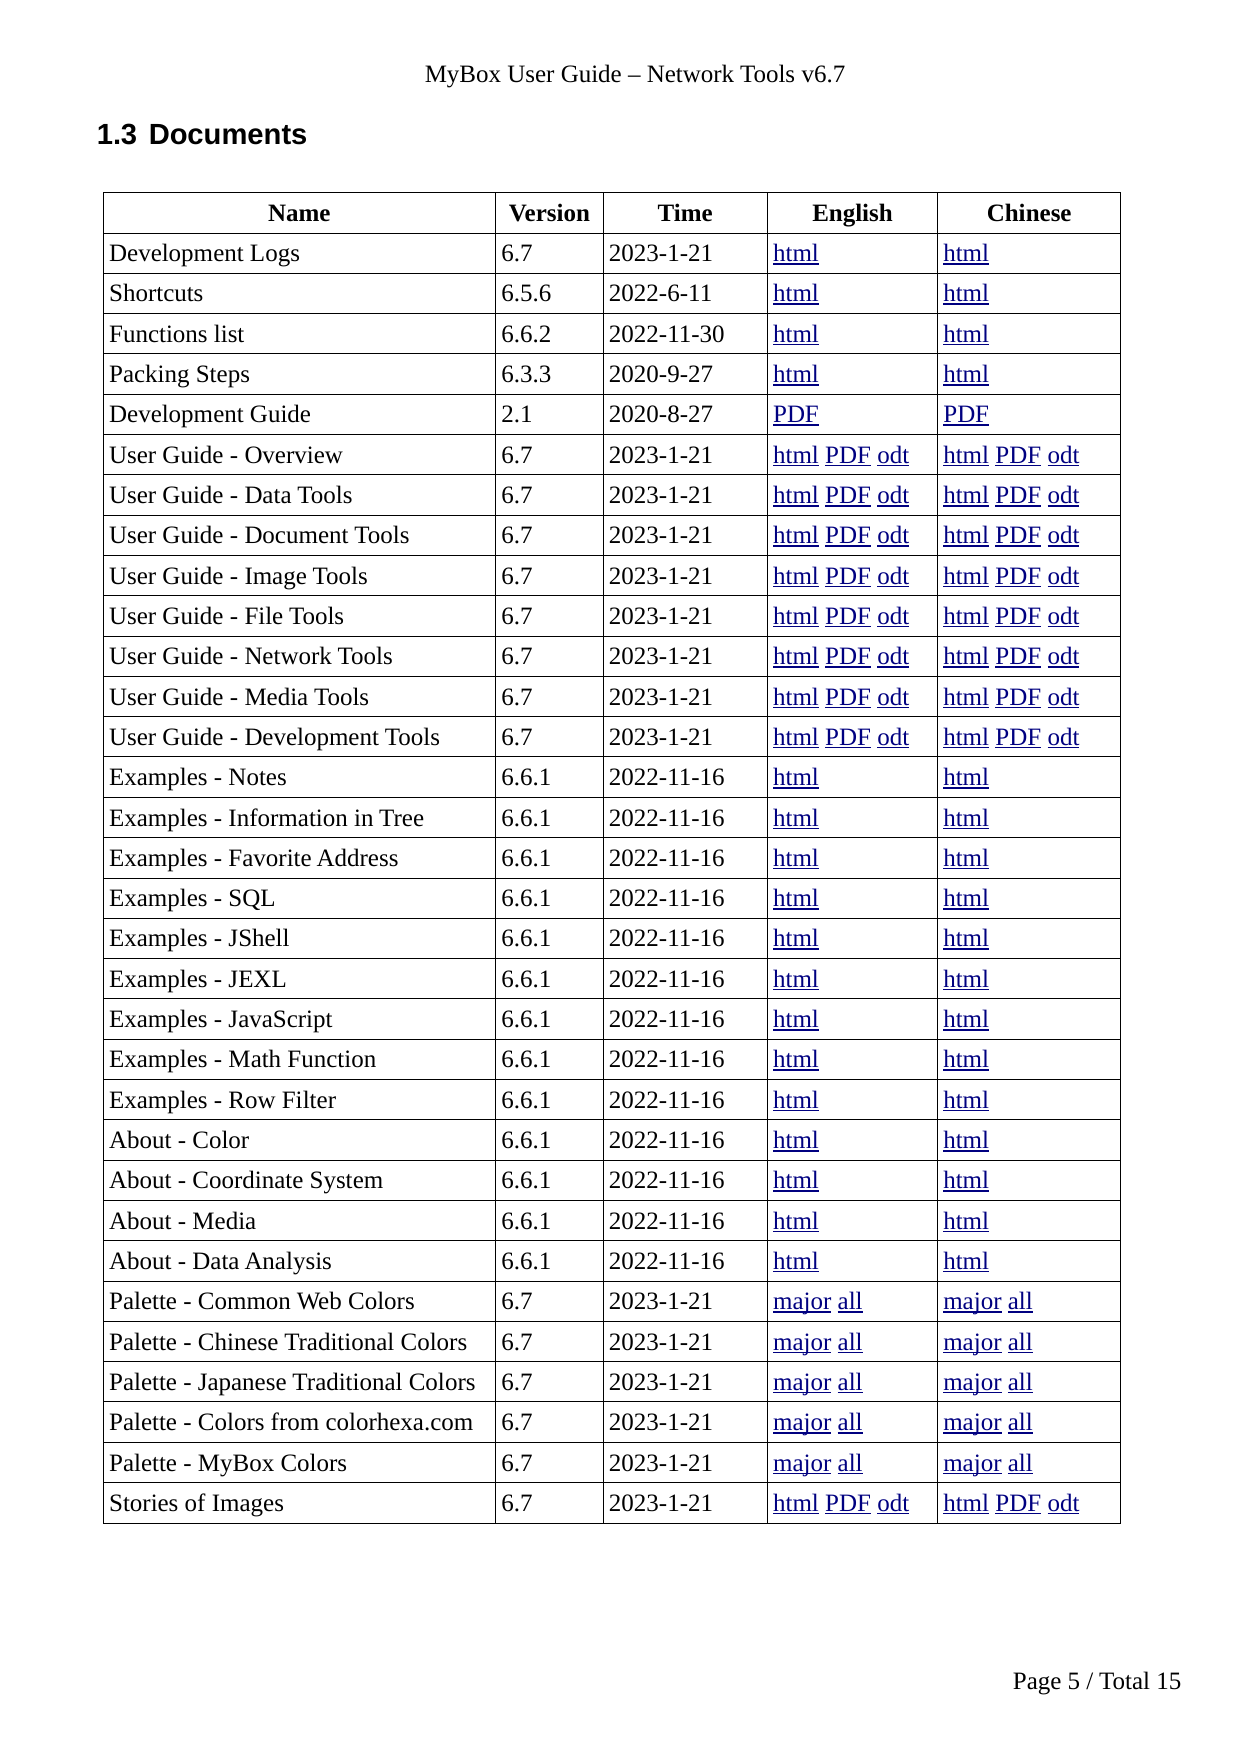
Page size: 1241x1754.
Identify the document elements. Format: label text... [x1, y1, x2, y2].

table_cell 2022-11-16 [604, 999, 767, 1039]
table_cell User Guide - Network Tools [104, 637, 495, 676]
table_cell 2023-1-21 [604, 1362, 767, 1401]
table_cell 2022-11-16 [604, 1161, 767, 1200]
table_cell 2022-6-11 [604, 274, 767, 313]
table_cell 6.7 [496, 475, 603, 514]
table_cell Shortcuts [104, 274, 495, 313]
table_cell Palette - Common Web Colors [104, 1282, 495, 1321]
table_cell major all [768, 1362, 937, 1401]
table_cell 6.6.1 [496, 757, 603, 797]
table_cell 2023-1-21 [604, 1322, 767, 1361]
table_cell 2020-8-27 [604, 395, 767, 434]
table_cell html PDF odt [768, 717, 937, 756]
table_cell html [768, 1120, 937, 1159]
table_cell html PDF odt [768, 596, 937, 636]
table_cell User Guide - Overview [104, 435, 495, 474]
table_cell 2020-9-27 [604, 354, 767, 394]
table_cell Examples - SQL [104, 879, 495, 918]
table_cell 6.6.1 [496, 798, 603, 837]
table_cell 2023-1-21 [604, 1443, 767, 1482]
table_cell Examples - Row Filter [104, 1080, 495, 1119]
table_cell Examples - Favorite Address [104, 838, 495, 877]
table_cell About - Media [104, 1201, 495, 1240]
table_cell html PDF odt [768, 475, 937, 514]
table_cell 6.6.1 [496, 1201, 603, 1240]
table_cell Palette - MyBox Colors [104, 1443, 495, 1482]
table_cell About - Color [104, 1120, 495, 1159]
table_header Version [496, 193, 603, 232]
table_cell html [938, 1120, 1120, 1159]
table_header Name [104, 193, 495, 232]
table_cell 2022-11-16 [604, 1241, 767, 1281]
table_cell 6.7 [496, 677, 603, 716]
table_cell 2023-1-21 [604, 637, 767, 676]
table_cell 2023-1-21 [604, 1483, 767, 1522]
table_cell html [938, 757, 1120, 797]
table_cell 6.7 [496, 1443, 603, 1482]
table_cell 6.7 [496, 596, 603, 636]
table_cell 2023-1-21 [604, 596, 767, 636]
table_cell html PDF odt [768, 516, 937, 555]
table_cell html [768, 798, 937, 837]
table_cell Examples - JShell [104, 919, 495, 958]
table_cell User Guide - Image Tools [104, 556, 495, 595]
table_cell Palette - Japanese Traditional Colors [104, 1362, 495, 1401]
table_cell major all [768, 1322, 937, 1361]
table_cell html [938, 1201, 1120, 1240]
table_cell 2022-11-16 [604, 919, 767, 958]
table_cell major all [768, 1282, 937, 1321]
table_cell major all [938, 1362, 1120, 1401]
table_cell 6.7 [496, 516, 603, 555]
table_cell Functions list [104, 314, 495, 353]
table_cell html [768, 919, 937, 958]
table_cell html PDF odt [768, 637, 937, 676]
table_cell html [768, 314, 937, 353]
table_cell major all [938, 1282, 1120, 1321]
table_cell 2022-11-16 [604, 879, 767, 918]
table_cell 2022-11-16 [604, 798, 767, 837]
table_cell Stories of Images [104, 1483, 495, 1522]
table_cell About - Data Analysis [104, 1241, 495, 1281]
table_header Chinese [938, 193, 1120, 232]
table_cell html [768, 234, 937, 273]
table_cell html [938, 1161, 1120, 1200]
table_cell 2.1 [496, 395, 603, 434]
table_cell 6.6.2 [496, 314, 603, 353]
table_cell 2023-1-21 [604, 717, 767, 756]
table_cell Examples - Notes [104, 757, 495, 797]
table_cell User Guide - Media Tools [104, 677, 495, 716]
table_cell html [938, 354, 1120, 394]
table_cell html PDF odt [938, 435, 1120, 474]
table_cell 6.6.1 [496, 879, 603, 918]
table_cell User Guide - Development Tools [104, 717, 495, 756]
table_cell PDF [938, 395, 1120, 434]
table_cell 6.7 [496, 556, 603, 595]
table_cell html PDF odt [938, 556, 1120, 595]
table_cell User Guide - Data Tools [104, 475, 495, 514]
table_cell 6.6.1 [496, 838, 603, 877]
table_cell html [938, 919, 1120, 958]
table_cell html [768, 999, 937, 1039]
table_cell 2022-11-16 [604, 757, 767, 797]
table_cell 2022-11-16 [604, 838, 767, 877]
table_cell major all [938, 1322, 1120, 1361]
table_cell 6.6.1 [496, 1080, 603, 1119]
table_cell Examples - Math Function [104, 1040, 495, 1079]
table_cell 2023-1-21 [604, 677, 767, 716]
table_cell Packing Steps [104, 354, 495, 394]
table_cell 2022-11-30 [604, 314, 767, 353]
table_cell 6.6.1 [496, 1161, 603, 1200]
table_cell html [768, 879, 937, 918]
table_cell html [938, 999, 1120, 1039]
table_cell major all [938, 1443, 1120, 1482]
table_cell 6.7 [496, 1483, 603, 1522]
table_cell 2023-1-21 [604, 435, 767, 474]
table_cell 2022-11-16 [604, 1040, 767, 1079]
table_cell 6.7 [496, 435, 603, 474]
table_cell Examples - Information in Tree [104, 798, 495, 837]
table_cell html [938, 838, 1120, 877]
table_cell html PDF odt [768, 1483, 937, 1522]
subtitle Documents [88, 117, 1181, 151]
table_cell html [768, 1161, 937, 1200]
table_cell html PDF odt [938, 596, 1120, 636]
table_cell html PDF odt [938, 475, 1120, 514]
table_cell User Guide - File Tools [104, 596, 495, 636]
table_cell 6.6.1 [496, 919, 603, 958]
table_cell Development Logs [104, 234, 495, 273]
table_cell html PDF odt [768, 556, 937, 595]
table_cell 2022-11-16 [604, 1201, 767, 1240]
table_cell 6.6.1 [496, 1241, 603, 1281]
table_cell html [938, 1080, 1120, 1119]
table_cell html [768, 1201, 937, 1240]
table_cell html PDF odt [938, 637, 1120, 676]
table_cell html [938, 798, 1120, 837]
table_cell html [768, 1040, 937, 1079]
table_cell 2022-11-16 [604, 1120, 767, 1159]
table_header English [768, 193, 937, 232]
table_cell html PDF odt [768, 435, 937, 474]
table_cell html [938, 879, 1120, 918]
table_cell major all [768, 1443, 937, 1482]
table_cell Development Guide [104, 395, 495, 434]
table_cell html PDF odt [938, 717, 1120, 756]
table_cell html PDF odt [938, 1483, 1120, 1522]
table_cell 2023-1-21 [604, 234, 767, 273]
table_cell 6.6.1 [496, 999, 603, 1039]
table_cell 2023-1-21 [604, 556, 767, 595]
table_cell 6.7 [496, 637, 603, 676]
table_cell About - Coordinate System [104, 1161, 495, 1200]
table_cell Palette - Chinese Traditional Colors [104, 1322, 495, 1361]
table_cell html PDF odt [938, 677, 1120, 716]
table_cell html [938, 234, 1120, 273]
table_cell 6.7 [496, 1322, 603, 1361]
table_cell 6.6.1 [496, 959, 603, 998]
table_cell Palette - Colors from colorhexa.com [104, 1402, 495, 1442]
table_cell html [768, 1080, 937, 1119]
table_cell 2022-11-16 [604, 1080, 767, 1119]
table_cell html [938, 959, 1120, 998]
table_cell 2023-1-21 [604, 516, 767, 555]
table_cell Examples - JavaScript [104, 999, 495, 1039]
table_cell html [938, 1241, 1120, 1281]
table_cell 6.7 [496, 717, 603, 756]
table_cell html [768, 354, 937, 394]
table_cell 2022-11-16 [604, 959, 767, 998]
table_cell html [768, 838, 937, 877]
table_cell 2023-1-21 [604, 1282, 767, 1321]
table_cell 6.5.6 [496, 274, 603, 313]
table_cell 6.7 [496, 1402, 603, 1442]
table_cell 6.7 [496, 234, 603, 273]
table_cell 6.7 [496, 1282, 603, 1321]
table_cell html PDF odt [768, 677, 937, 716]
table_cell User Guide - Document Tools [104, 516, 495, 555]
table_cell html PDF odt [938, 516, 1120, 555]
table_cell 6.3.3 [496, 354, 603, 394]
table_cell html [768, 959, 937, 998]
table_cell 6.6.1 [496, 1120, 603, 1159]
table_cell major all [768, 1402, 937, 1442]
table_header Time [604, 193, 767, 232]
table_cell html [938, 274, 1120, 313]
table_cell html [768, 757, 937, 797]
table_cell 6.6.1 [496, 1040, 603, 1079]
table_cell 6.7 [496, 1362, 603, 1401]
table_cell html [938, 314, 1120, 353]
table_cell Examples - JEXL [104, 959, 495, 998]
table_cell html [938, 1040, 1120, 1079]
table_cell html [768, 274, 937, 313]
table_cell html [768, 1241, 937, 1281]
table_cell major all [938, 1402, 1120, 1442]
table_cell 2023-1-21 [604, 1402, 767, 1442]
table_cell 2023-1-21 [604, 475, 767, 514]
table_cell PDF [768, 395, 937, 434]
